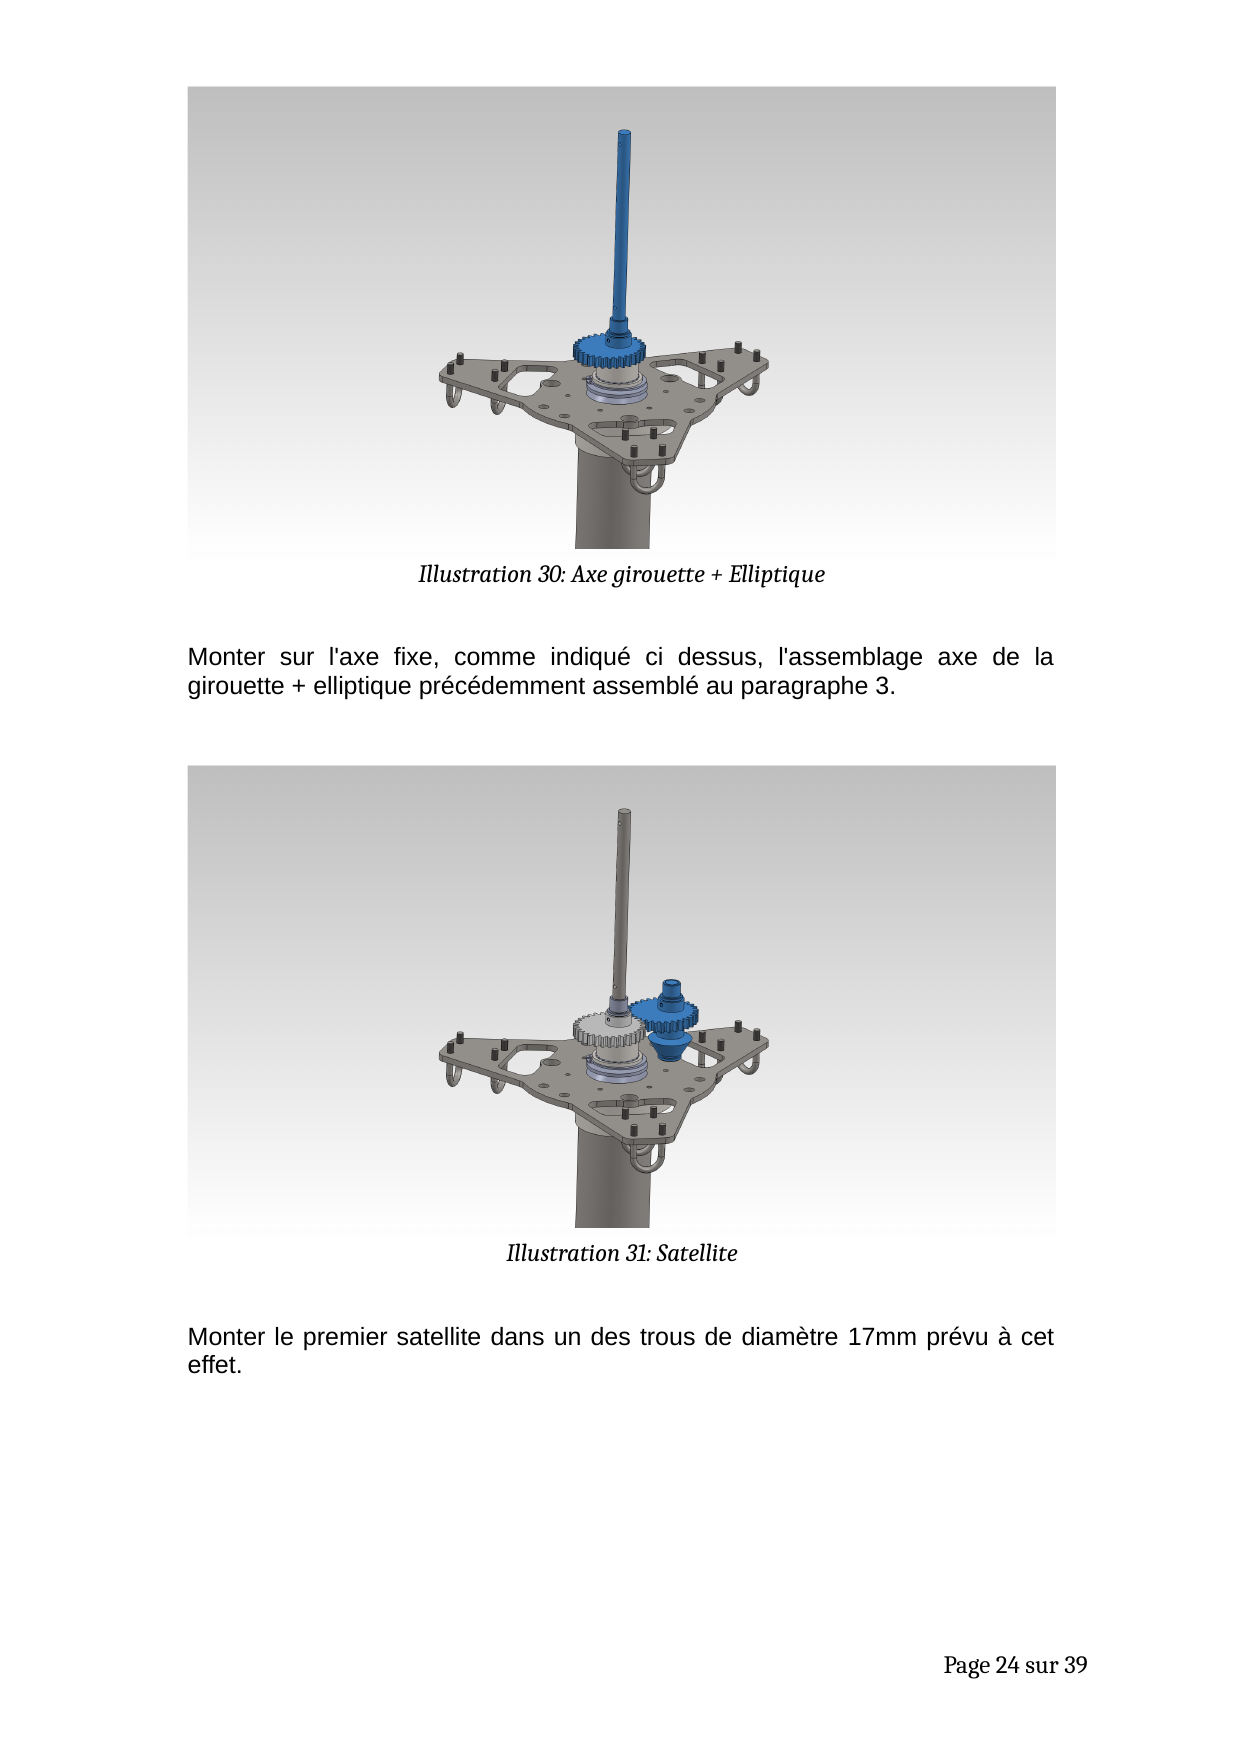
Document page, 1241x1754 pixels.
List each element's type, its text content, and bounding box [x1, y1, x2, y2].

text Illustration 30: Axe girouette + Elliptique [187, 560, 1056, 588]
picture [187, 86, 1056, 560]
text Monter le premier satellite dans un des trous de diamètre 17mm prévu à cet effet. [187, 1321, 1056, 1379]
text Monter sur l'axe fixe, comme indiqué ci dessus, l'assemblage axe de la girouette + elliptique précédemment assemblé au paragraphe 3. [187, 642, 1056, 699]
text Illustration 31: Satellite [187, 1239, 1056, 1268]
picture [187, 765, 1056, 1239]
